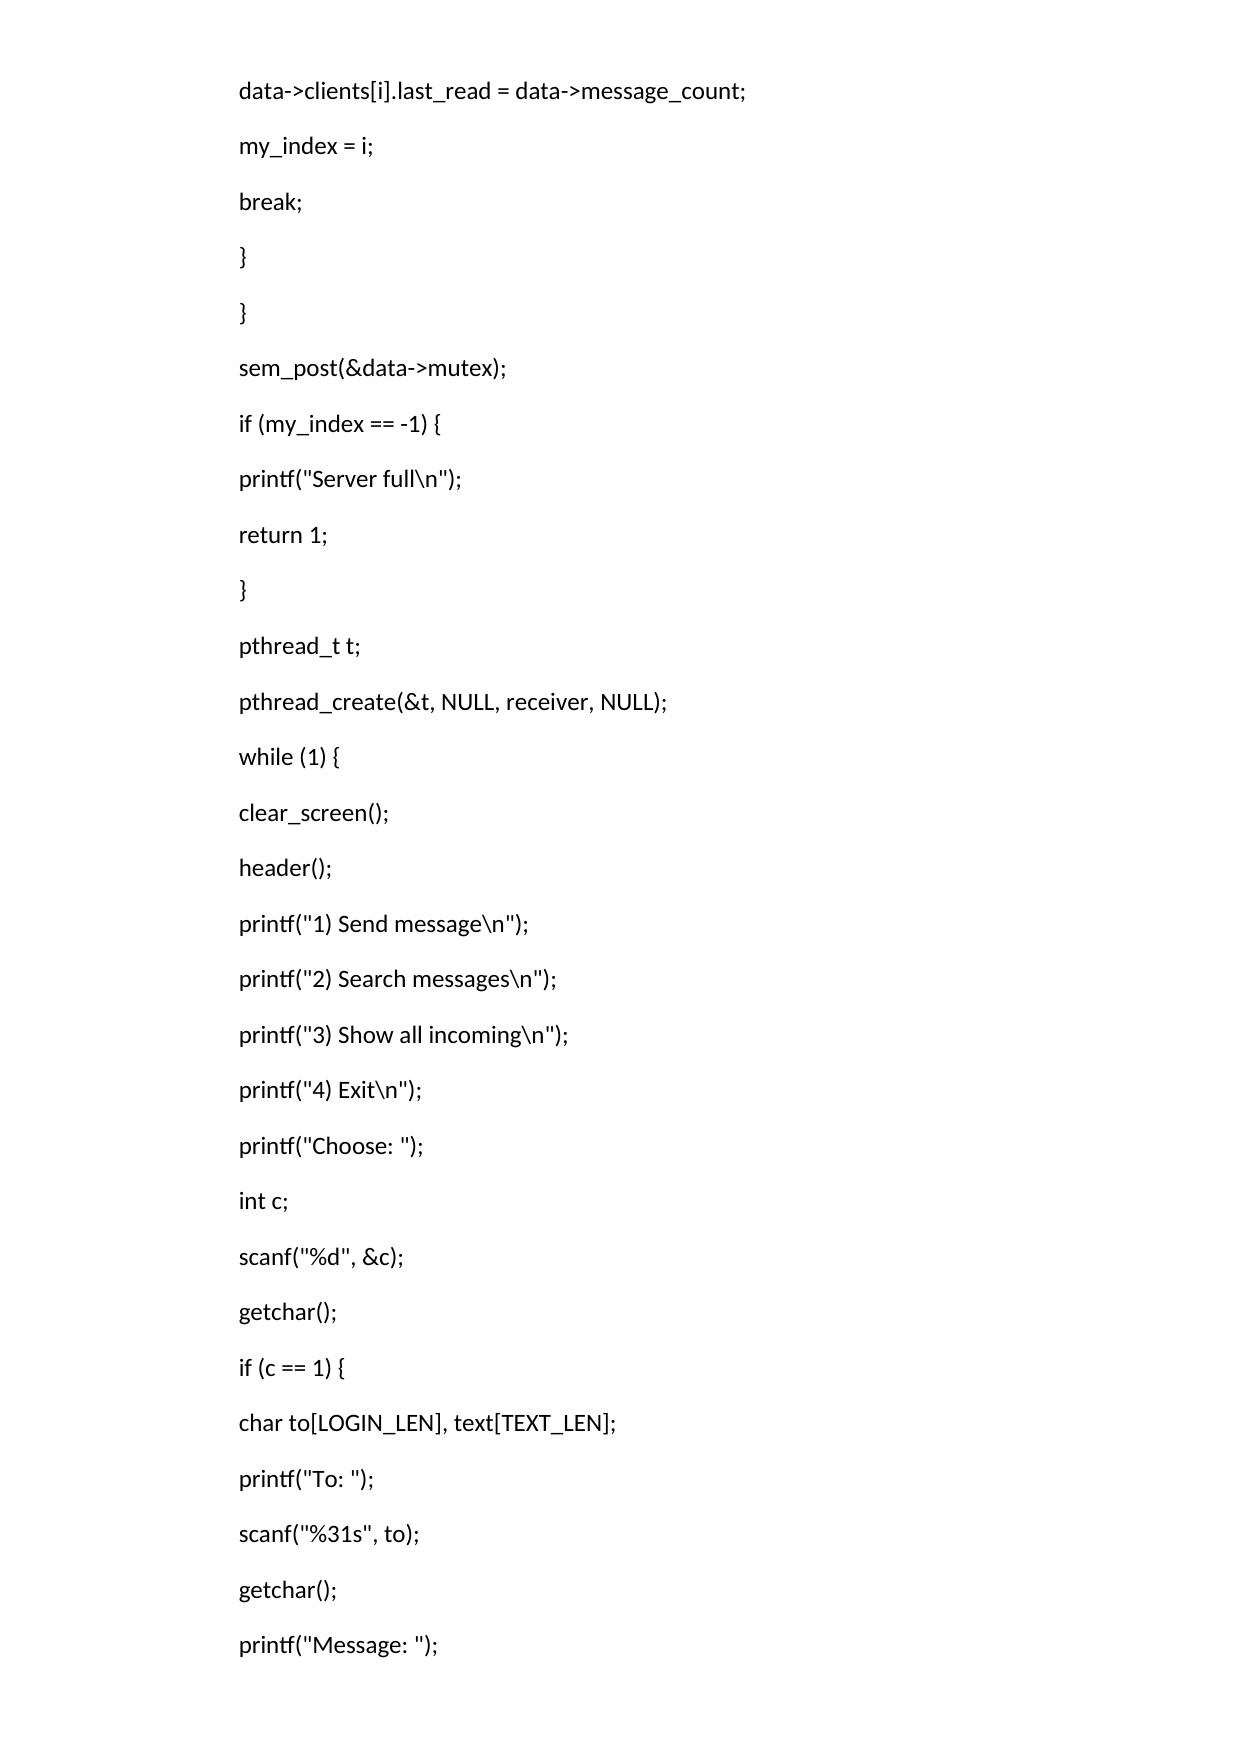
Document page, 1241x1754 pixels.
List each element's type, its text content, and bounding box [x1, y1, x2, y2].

text getchar(); [238, 1296, 1165, 1327]
text if (c == 1) { [238, 1352, 1165, 1382]
text sem_post(&data->mutex); [238, 353, 1165, 383]
text } [238, 297, 1165, 328]
text header(); [238, 852, 1165, 883]
text return 1; [238, 519, 1165, 550]
text scanf("%31s", to); [238, 1518, 1165, 1549]
text int c; [238, 1185, 1165, 1216]
text printf("2) Search messages\n"); [238, 963, 1165, 994]
text printf("Choose: "); [238, 1130, 1165, 1160]
text scanf("%d", &c); [238, 1241, 1165, 1271]
text printf("4) Exit\n"); [238, 1074, 1165, 1105]
text pthread_create(&t, NULL, receiver, NULL); [238, 686, 1165, 716]
text if (my_index == -1) { [238, 408, 1165, 439]
text my_index = i; [238, 131, 1165, 161]
text data->clients[i].last_read = data->message_count; [238, 75, 1165, 106]
text printf("3) Show all incoming\n"); [238, 1019, 1165, 1049]
text while (1) { [238, 741, 1165, 772]
text printf("Message: "); [238, 1629, 1165, 1660]
text break; [238, 186, 1165, 217]
text } [238, 242, 1165, 272]
text } [238, 575, 1165, 605]
text printf("To: "); [238, 1463, 1165, 1493]
text char to[LOGIN_LEN], text[TEXT_LEN]; [238, 1407, 1165, 1438]
text getchar(); [238, 1574, 1165, 1604]
text clear_screen(); [238, 797, 1165, 827]
text printf("Server full\n"); [238, 464, 1165, 494]
text pthread_t t; [238, 630, 1165, 661]
text printf("1) Send message\n"); [238, 908, 1165, 938]
